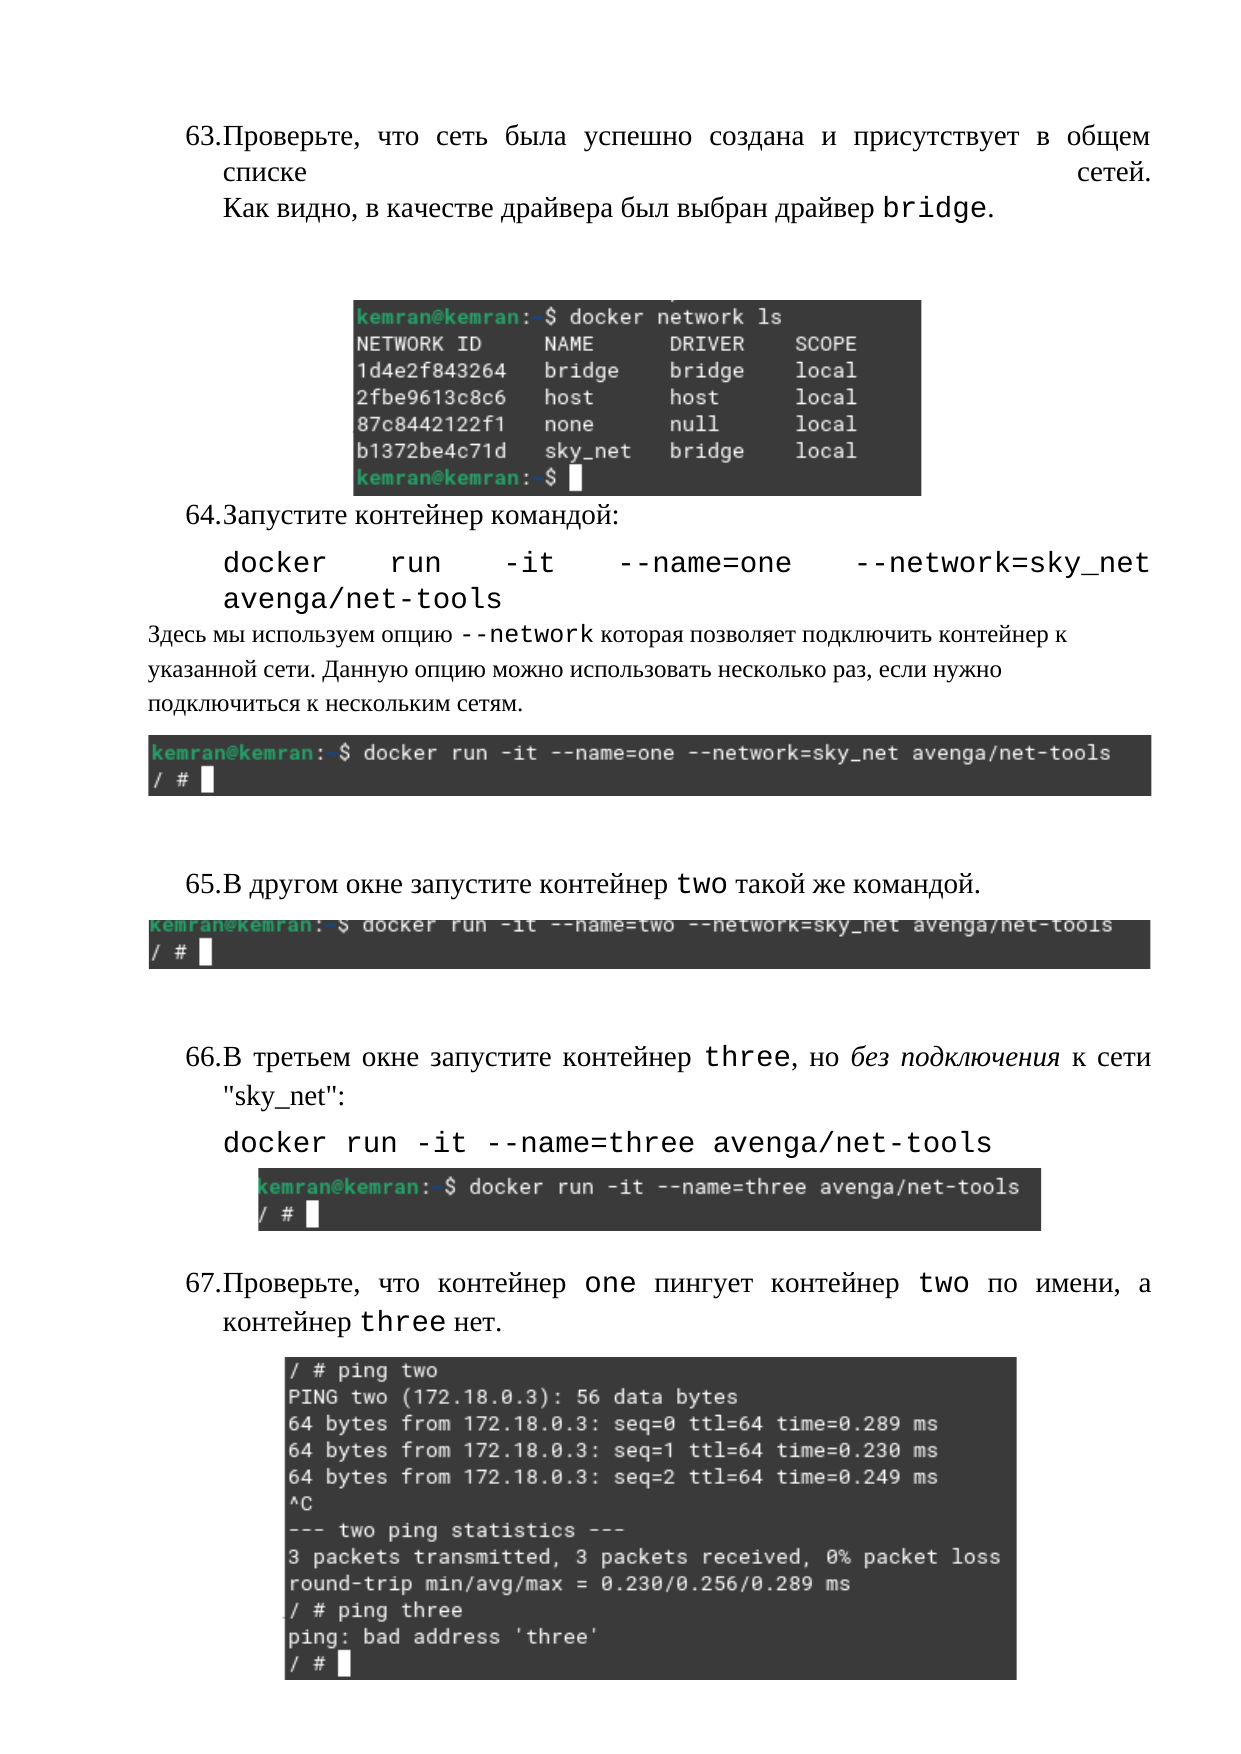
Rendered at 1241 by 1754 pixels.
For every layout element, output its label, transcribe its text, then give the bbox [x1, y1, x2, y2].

list Запустите контейнер командой: [185, 497, 1152, 531]
picture [147, 735, 1152, 796]
text Здесь мы используем опцию --network которая позволяет подключить контейнер к указанной сети. Данную опцию можно использовать несколько раз, если нужно подключиться к нескольким сетям. [148, 619, 1152, 716]
picture [352, 300, 922, 496]
list В другом окне запустите контейнер two такой же командой. [185, 867, 1152, 903]
list В третьем окне запустите контейнер three, но без подключения к сети "sky_net": [185, 1039, 1152, 1111]
list Проверьте, что контейнер one пингует контейнер two по имени, а контейнер three нет. [185, 1266, 1152, 1340]
list Проверьте, что сеть была успешно создана и присутствует в общем списке сетей. Как видно, в качестве драйвера был выбран драйвер bridge. [185, 118, 1152, 226]
list docker run -it --name=one --network=sky_net avenga/net-tools [185, 548, 1152, 617]
list docker run -it --name=three avenga/net-tools [185, 1128, 1152, 1162]
picture [282, 1357, 1017, 1680]
picture [258, 1168, 1042, 1231]
picture [148, 920, 1151, 969]
